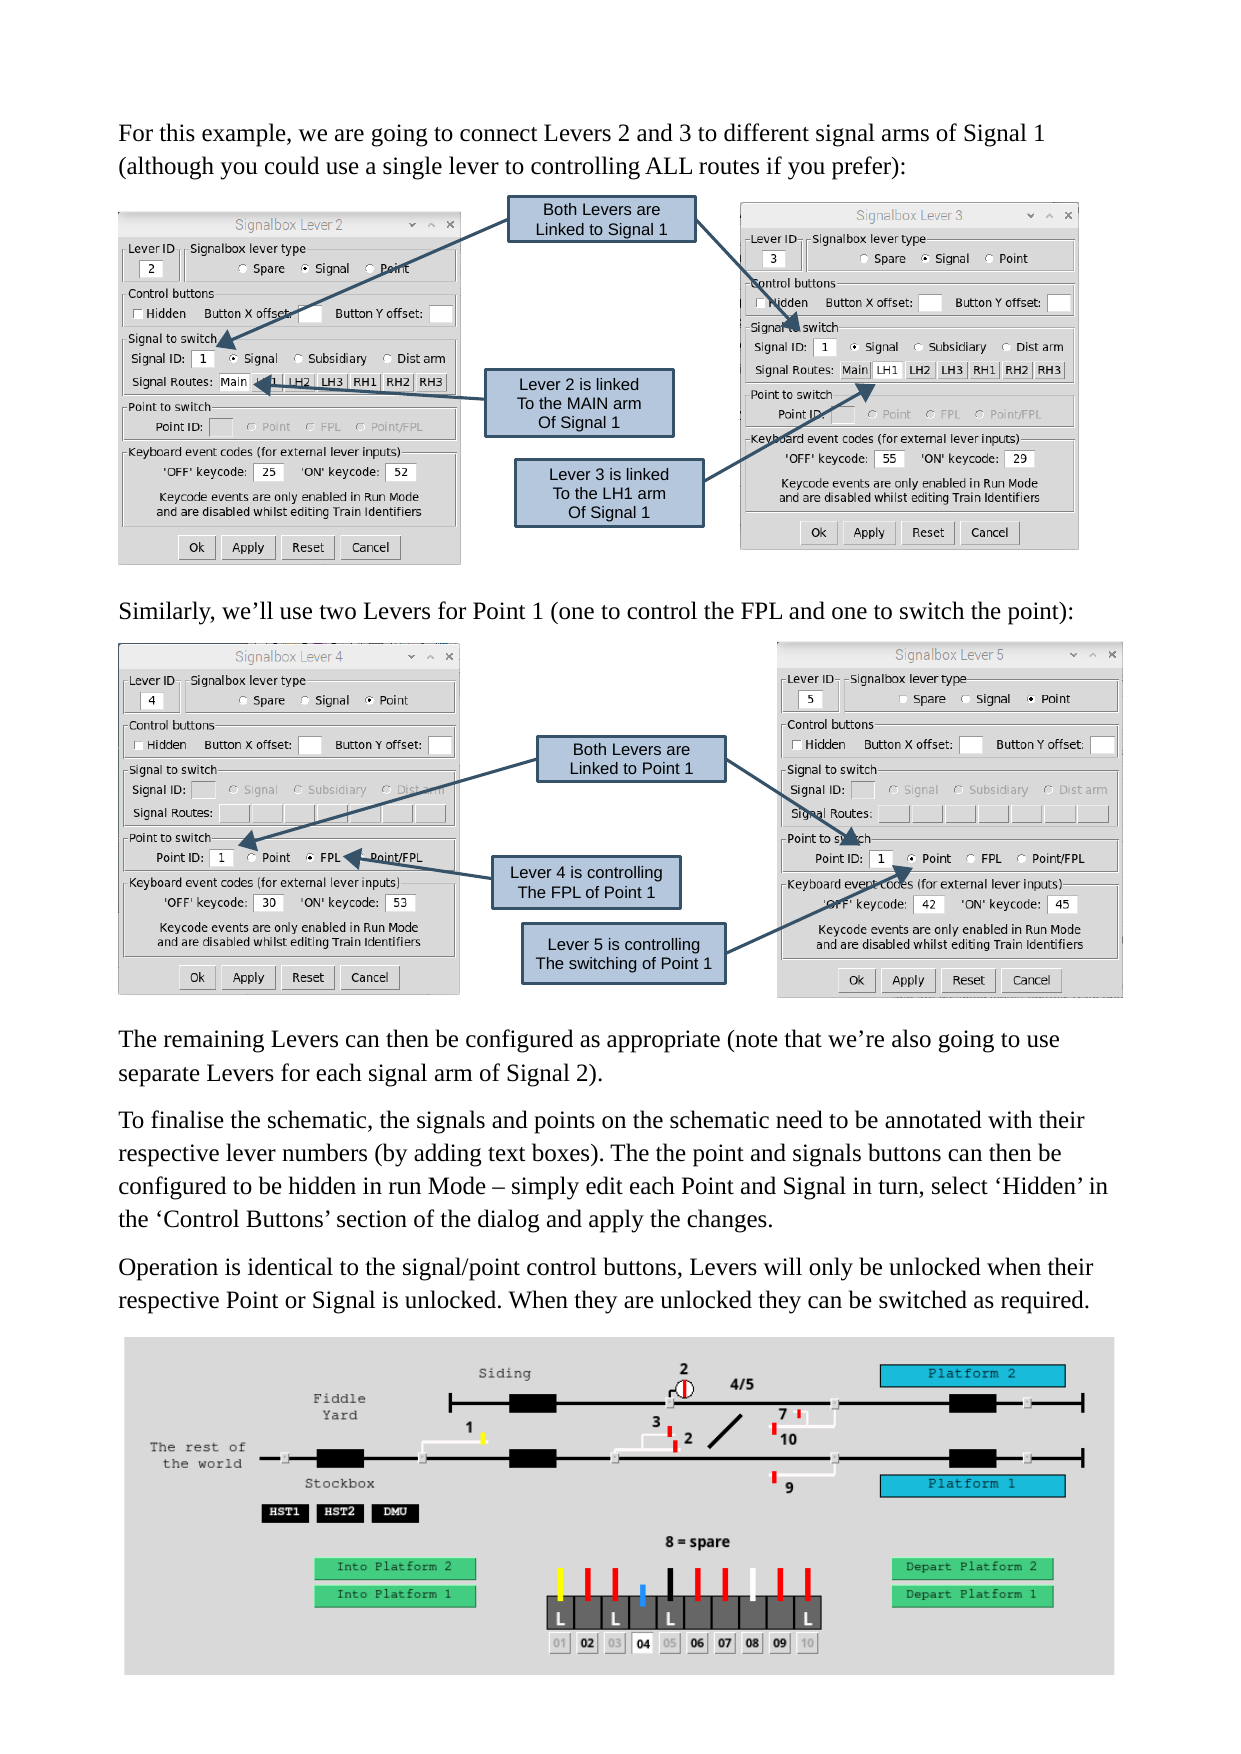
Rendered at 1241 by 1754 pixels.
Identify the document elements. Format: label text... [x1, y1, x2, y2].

text Similarly, we’ll use two Levers for Point 1 (one to control the FPL and one to switch the point): [118, 596, 1122, 625]
picture [740, 202, 1079, 550]
text For this example, we are going to connect Levers 2 and 3 to different signal arms of Signal 1 (although you could use a single lever to controlling ALL routes if you prefer): [118, 118, 1122, 180]
picture [118, 643, 460, 995]
text Operation is identical to the signal/point control buttons, Levers will only be unlocked when their respective Point or Signal is unlocked. When they are unlocked they can be switched as required. [118, 1252, 1122, 1314]
picture [118, 211, 461, 565]
text The remaining Levers can then be configured as appropriate (note that we’re also going to use separate Levers for each signal arm of Signal 2). [118, 1024, 1122, 1086]
picture [124, 1337, 1115, 1675]
picture [777, 641, 1123, 998]
text To finalise the schematic, the signals and points on the schematic need to be annotated with their respective lever numbers (by adding text boxes). The the point and signals buttons can then be configured to be hidden in run Mode – simply edit each Point and Signal in turn, select ‘Hidden’ in the ‘Control Buttons’ section of the dialog and apply the changes. [118, 1105, 1122, 1233]
